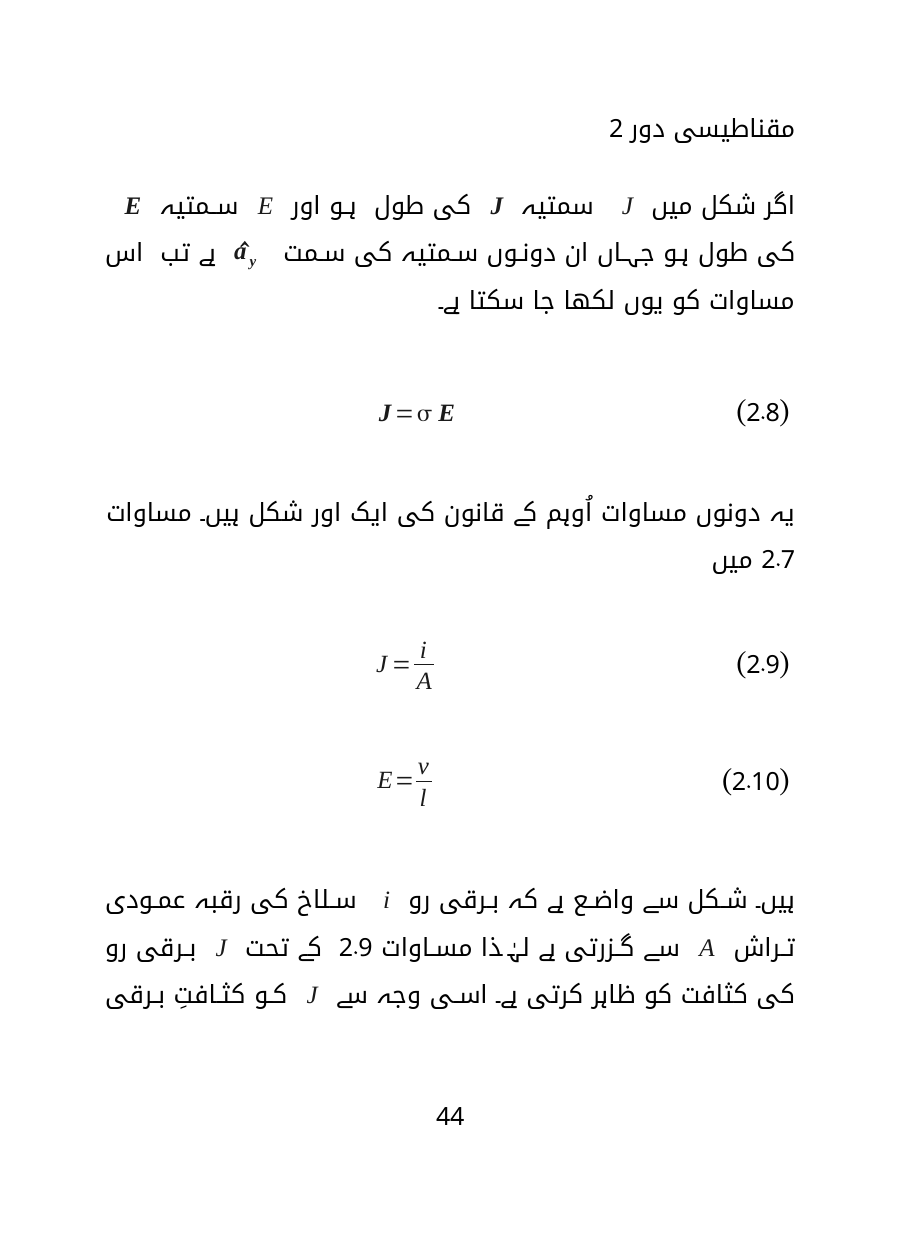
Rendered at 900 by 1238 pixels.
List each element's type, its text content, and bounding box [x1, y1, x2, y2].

table_header [105, 747, 696, 830]
table_header (2.8) [718, 384, 795, 455]
text اگر شکل میں سمتیہکی طول ہو اورسمتیہکی طول ہو جہاں ان دونوں سمتیہ کی سمت ہے تب اس مساوات کو یوں لکھا جا سکتا ہے۔ [105, 182, 795, 324]
text یہ دونوں مساوات اُوہم کے قانون کی ایک اور شکل ہیں۔ مساوات 2.7 میں [105, 489, 795, 584]
table_header (2.10) [696, 747, 795, 830]
table_header [105, 384, 718, 455]
text ہیں۔ شکل سے واضع ہے کہ برقی رو سلاخ کی رقبہ عمودی تراشسے گزرتی ہے لہٰذا مساوات 2.9 کے تحتبرقی رو کی کثافت کو ظاہر کرتی ہے۔ اسی وجہ سےکو کثافتِ برقی رو ہی کہتے ہیں۔ اسی طرح مساوات 2.10 سے یہ واضع ہے کہبرقی دباؤ کی شدت کو ظاہر کرتی ہے اور یوں کو برقی میدان کی شدت کہتے ہیں۔جہاں متن سے واضح ہو کہ برقی میدان کی بات ہو رہی ہے وہاں اس نام کو چھوٹا کر کےکو میدانی شدت سے پکارا جاتا ہے۔برقی میدان سے مُراد کسی چارج کے اِردگرد وہ جگہ ہے جس میں اس چارج کا اثر محسوس کیا جاتا ہے۔ [105, 877, 795, 1019]
table_header (2.9) [696, 630, 795, 713]
table_header [105, 630, 696, 713]
